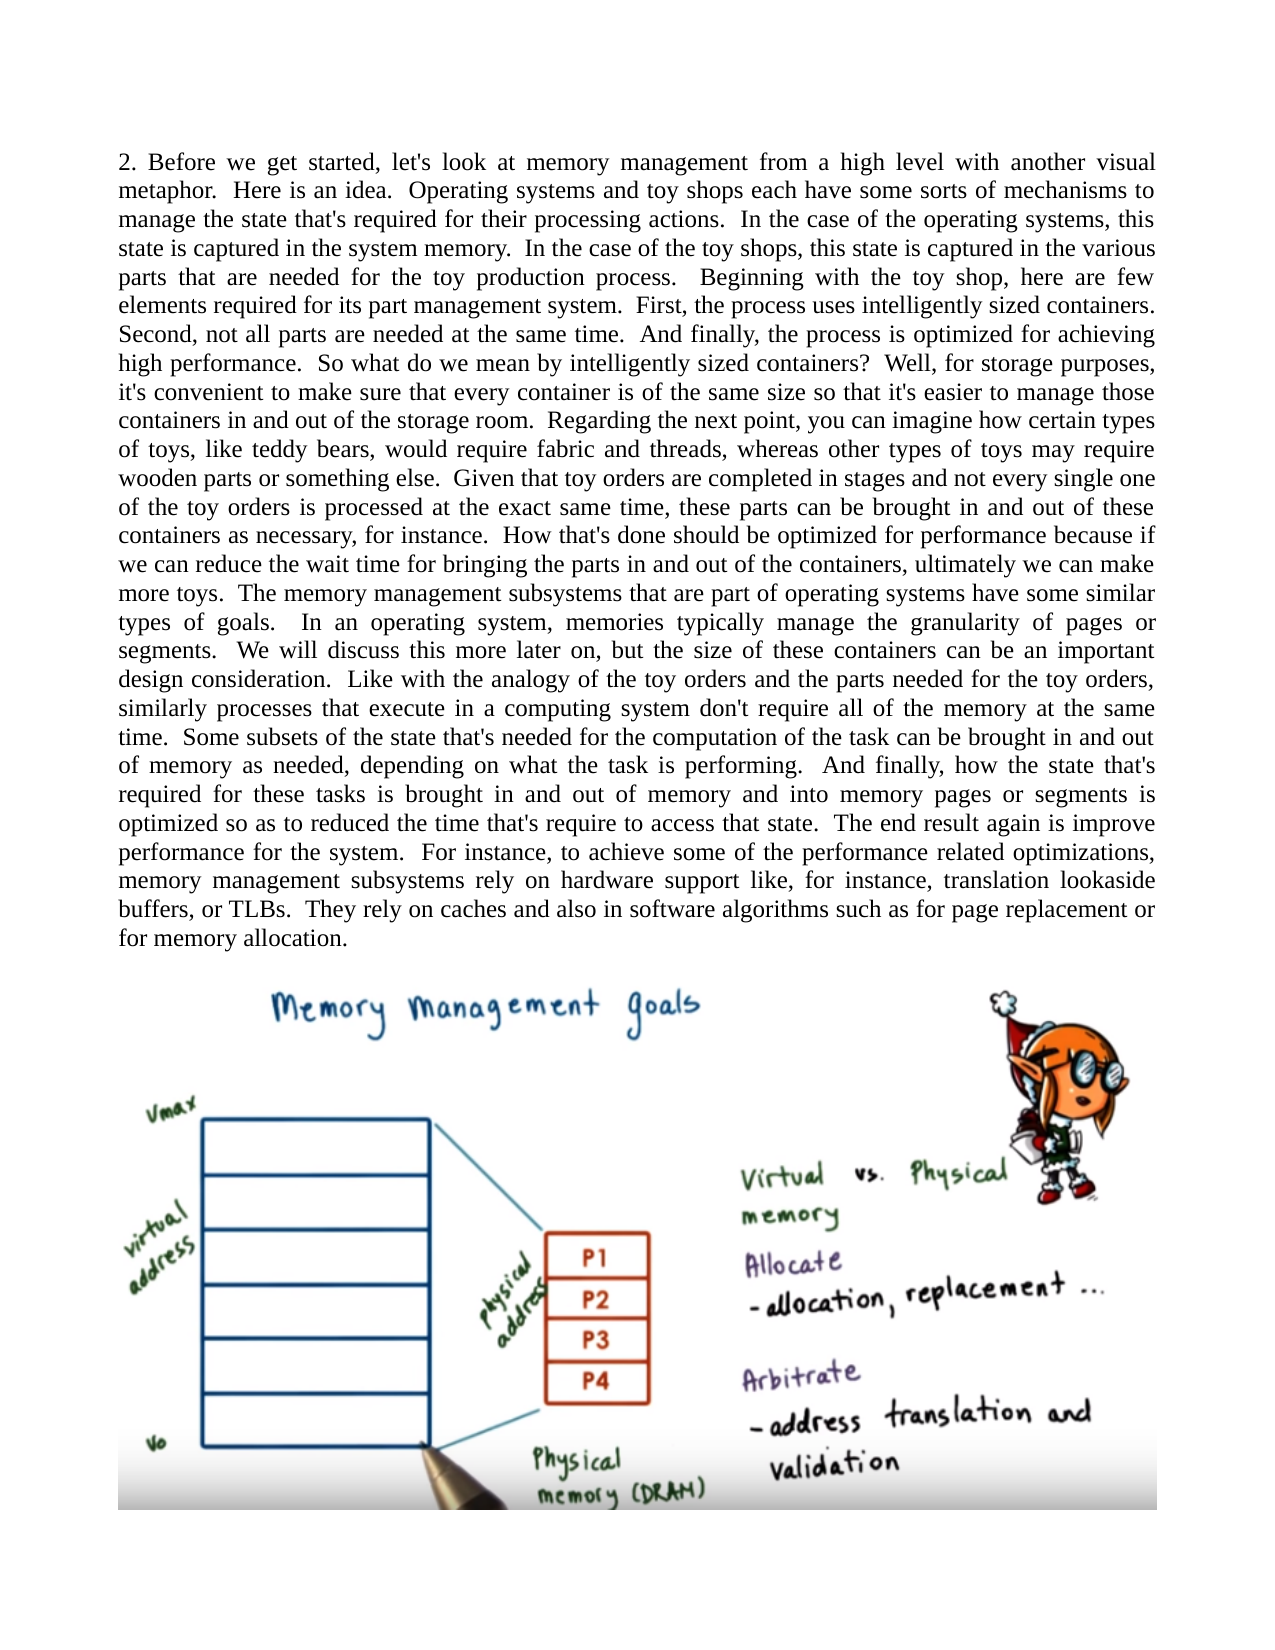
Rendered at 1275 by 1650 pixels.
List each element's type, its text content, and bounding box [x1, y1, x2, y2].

picture [118, 980, 1157, 1510]
text 2. Before we get started, let's look at memory management from a high level with another visual metaphor. Here is an idea. Operating systems and toy shops each have some sorts of mechanisms to manage the state that's required for their processing actions. In the case of the operating systems, this state is captured in the system memory. In the case of the toy shops, this state is captured in the various parts that are needed for the toy production process. Beginning with the toy shop, here are few elements required for its part management system. First, the process uses intelligently sized containers. Second, not all parts are needed at the same time. And finally, the process is optimized for achieving high performance. So what do we mean by intelligently sized containers? Well, for storage purposes, it's convenient to make sure that every container is of the same size so that it's easier to manage those containers in and out of the storage room. Regarding the next point, you can imagine how certain types of toys, like teddy bears, would require fabric and threads, whereas other types of toys may require wooden parts or something else. Given that toy orders are completed in stages and not every single one of the toy orders is processed at the exact same time, these parts can be brought in and out of these containers as necessary, for instance. How that's done should be optimized for performance because if we can reduce the wait time for bringing the parts in and out of the containers, ultimately we can make more toys. The memory management subsystems that are part of operating systems have some similar types of goals. In an operating system, memories typically manage the granularity of pages or segments. We will discuss this more later on, but the size of these containers can be an important design consideration. Like with the analogy of the toy orders and the parts needed for the toy orders, similarly processes that execute in a computing system don't require all of the memory at the same time. Some subsets of the state that's needed for the computation of the task can be brought in and out of memory as needed, depending on what the task is performing. And finally, how the state that's required for these tasks is brought in and out of memory and into memory pages or segments is optimized so as to reduced the time that's require to access that state. The end result again is improve performance for the system. For instance, to achieve some of the performance related optimizations, memory management subsystems rely on hardware support like, for instance, translation lookaside buffers, or TLBs. They rely on caches and also in software algorithms such as for page replacement or for memory allocation. [118, 147, 1157, 952]
